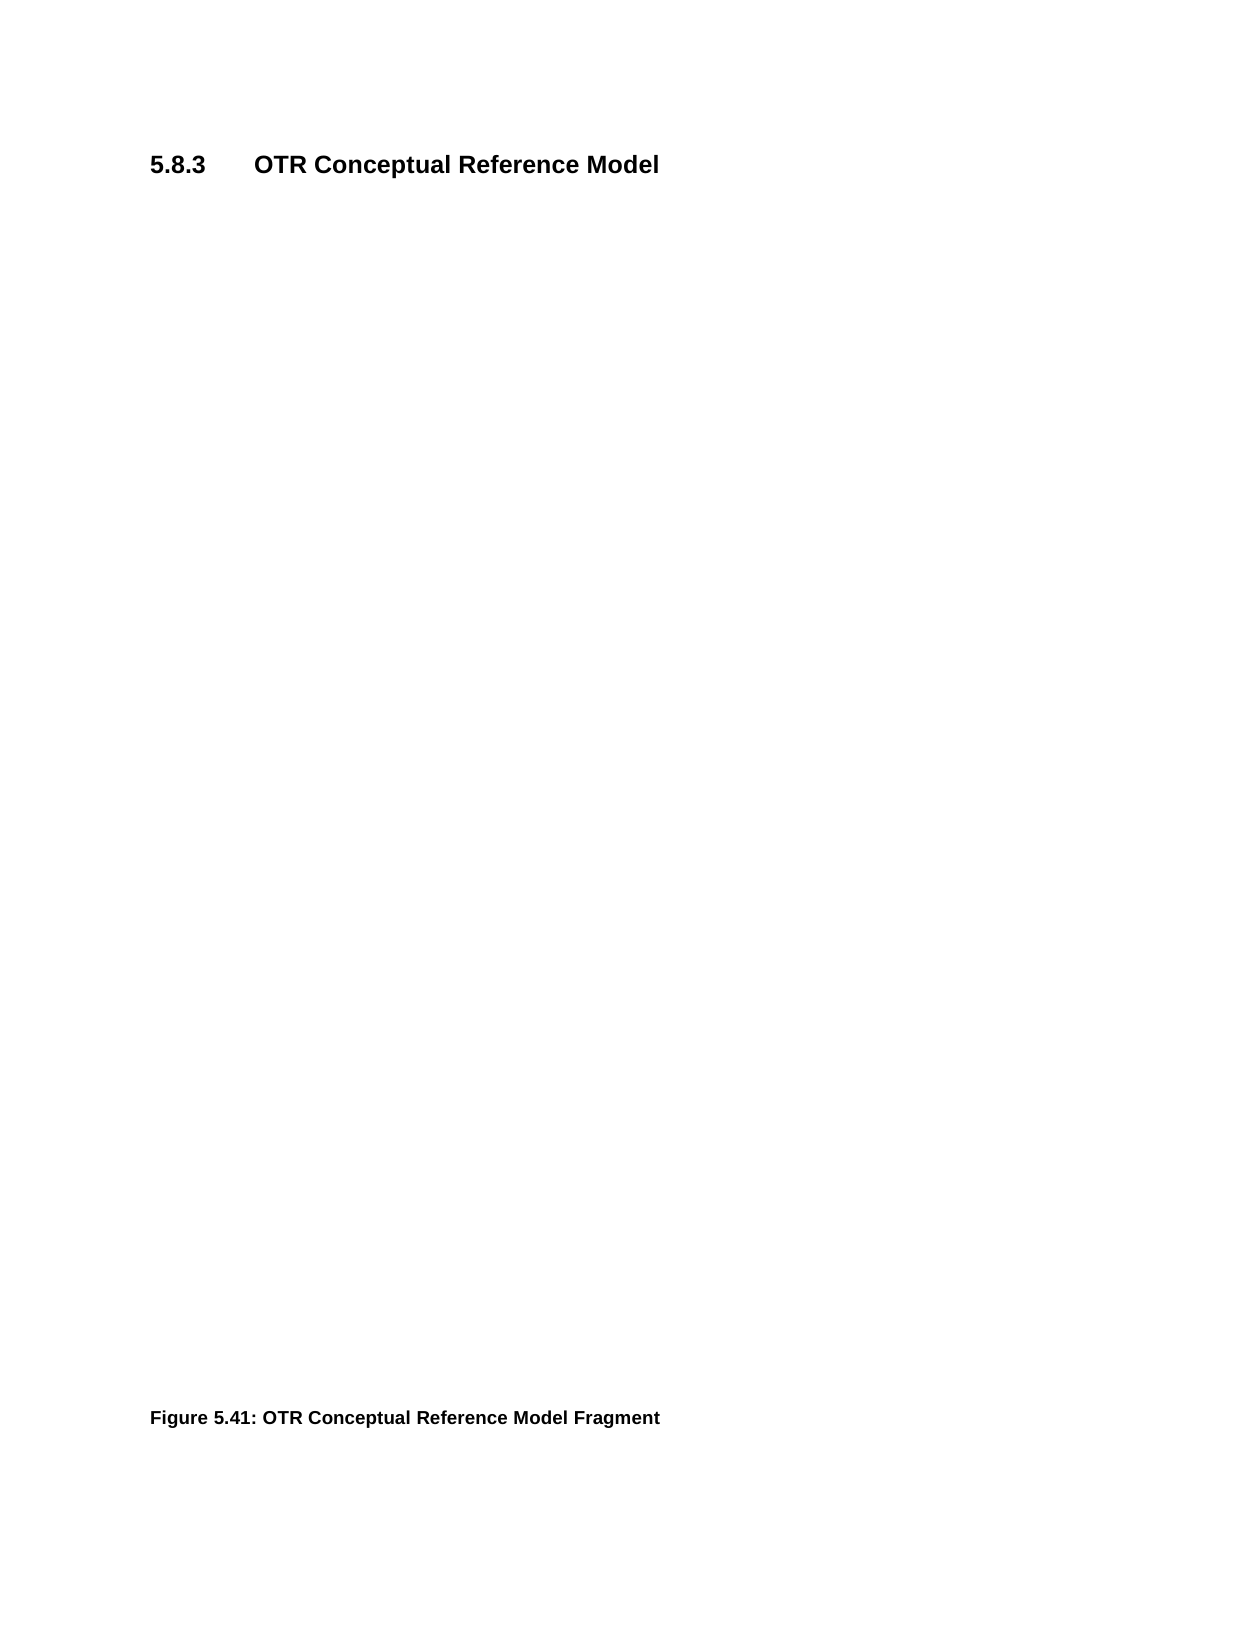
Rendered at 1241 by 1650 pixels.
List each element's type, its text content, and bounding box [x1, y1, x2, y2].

text Figure 5.41: OTR Conceptual Reference Model Fragment [150, 211, 1090, 1428]
subtitle OTR Conceptual Reference Model [150, 150, 1090, 179]
